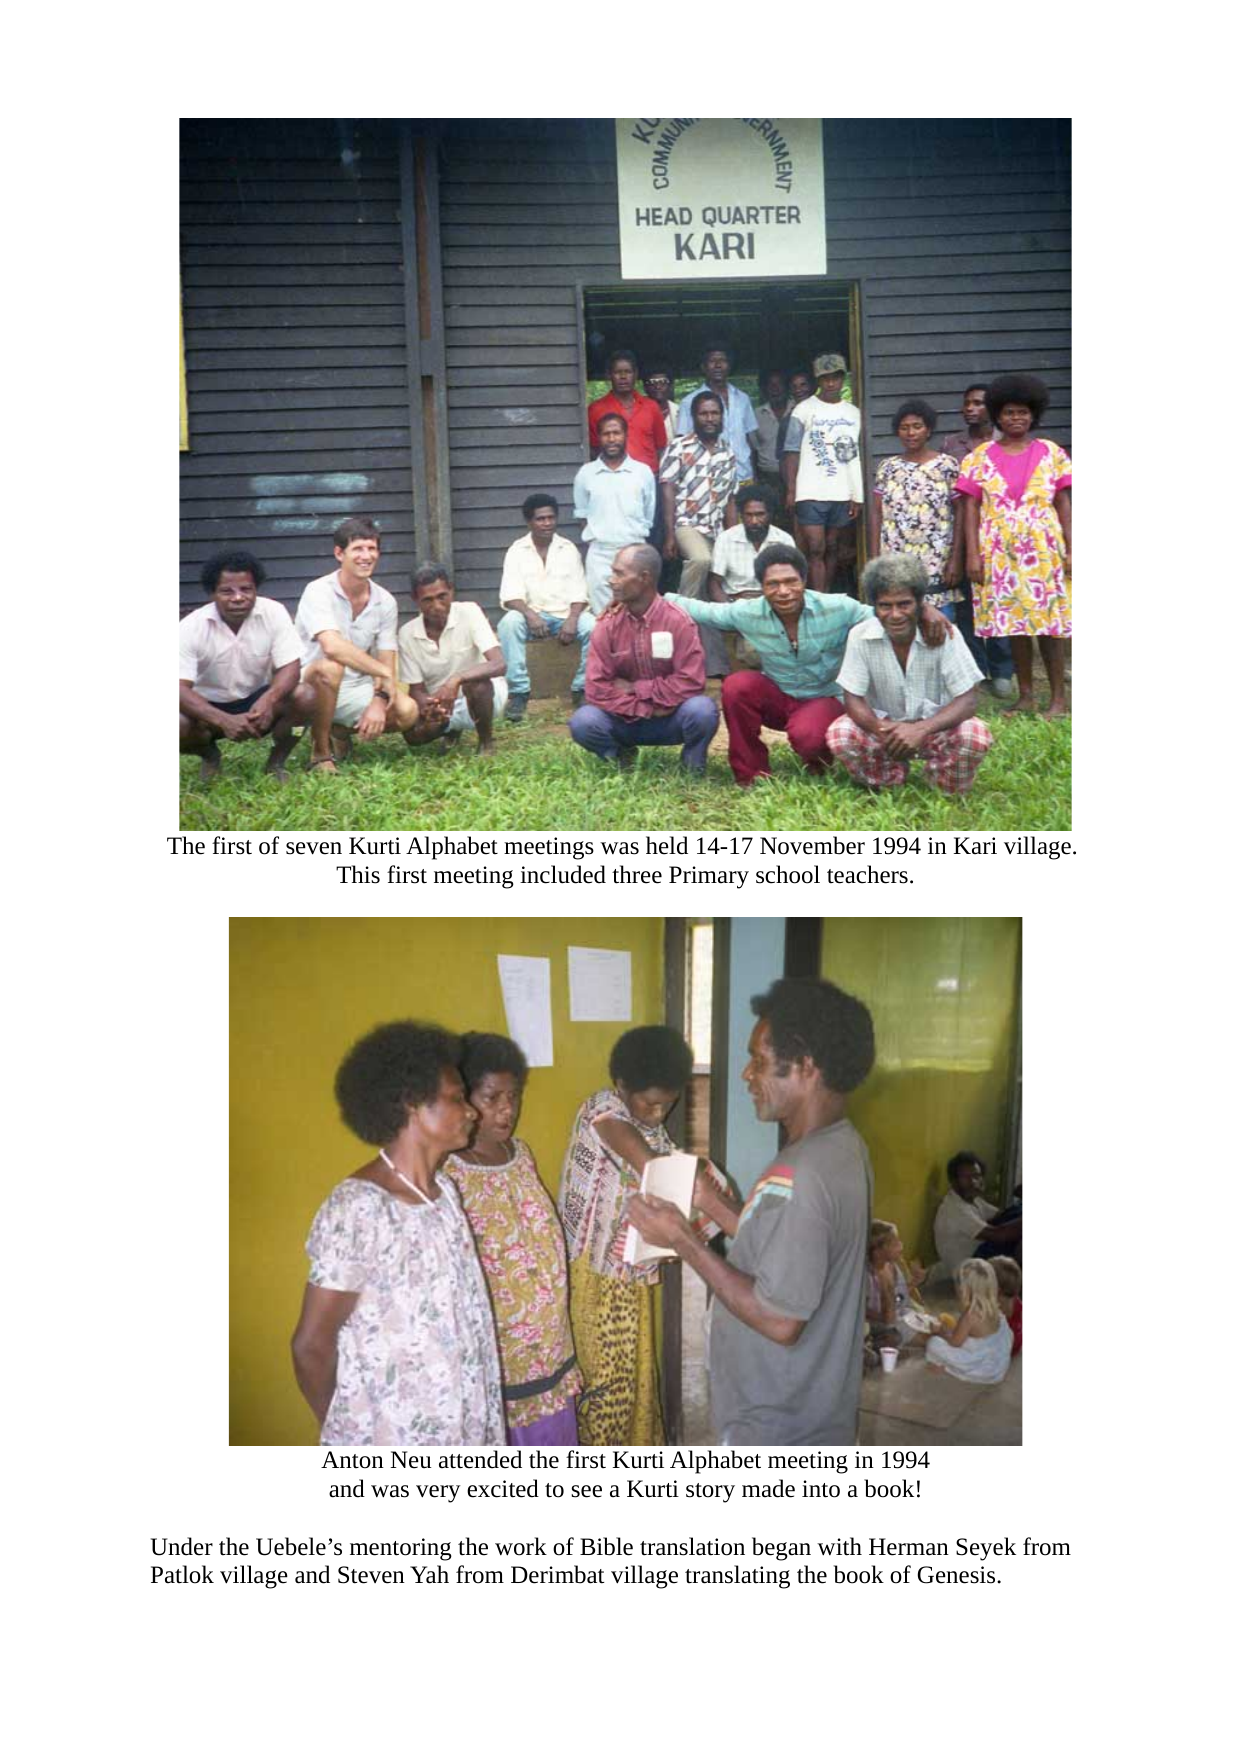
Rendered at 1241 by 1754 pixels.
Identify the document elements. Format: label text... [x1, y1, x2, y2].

table_header [138, 918, 228, 1445]
text Under the Uebele’s mentoring the work of Bible translation began with Herman Seyek from Patlok village and Steven Yah from Derimbat village translating the book of Genesis. [150, 1532, 1090, 1589]
picture [179, 118, 1072, 831]
table_header [138, 119, 179, 831]
table_cell Anton Neu attended the first Kurti Alphabet meeting in 1994 and was very excited to see a Kurti story made into a book! [138, 1445, 1113, 1503]
table_header [1072, 119, 1113, 831]
picture [228, 917, 1023, 1446]
table_cell The first of seven Kurti Alphabet meetings was held 14-17 November 1994 in Kari village. This first meeting included three Primary school teachers. [138, 831, 1113, 889]
table_header [1023, 918, 1113, 1445]
